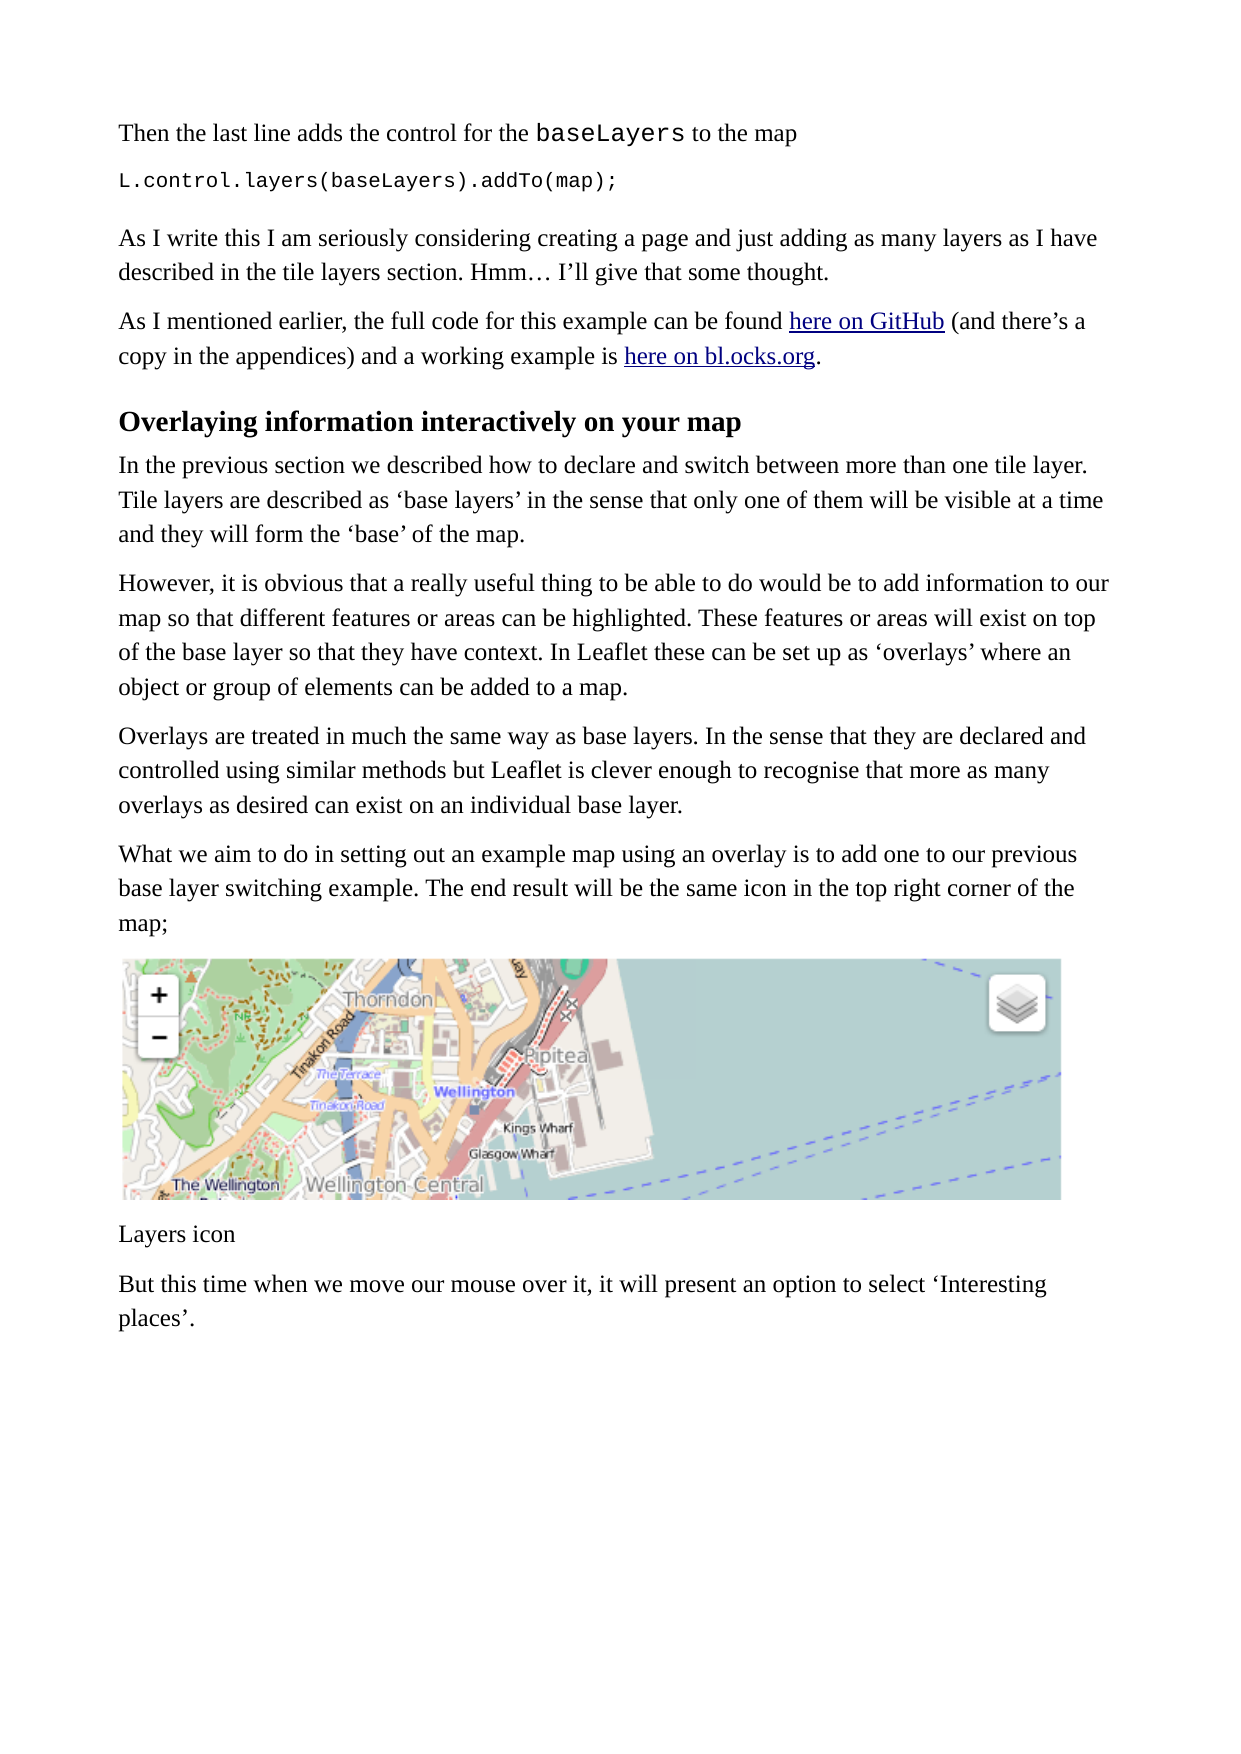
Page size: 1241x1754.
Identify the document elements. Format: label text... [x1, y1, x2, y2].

text As I mentioned earlier, the full code for this example can be found here on GitHub (and there’s a copy in the appendices) and a working example is here on bl.ocks.org. [118, 306, 1122, 369]
text Overlays are treated in much the same way as base layers. In the sense that they are declared and controlled using similar methods but Leaflet is clever enough to recognise that more as many overlays as desired can exist on an individual base layer. [118, 721, 1122, 819]
text As I write this I am seriously considering creating a page and just adding as many layers as I have described in the tile layers section. Hmm… I’ll give that some thought. [118, 223, 1122, 286]
text What we aim to do in setting out an example map using an overlay is to add one to our previous base layer switching example. The end result will be the same icon in the top right corner of the map; [118, 839, 1122, 937]
text L.control.layers(baseLayers).addTo(map); [118, 170, 1122, 193]
picture [118, 957, 1065, 1200]
subtitle Overlaying information interactively on your map [118, 404, 1122, 438]
text Layers icon [118, 1219, 1122, 1248]
text In the previous section we described how to declare and switch between more than one tile layer. Tile layers are described as ‘base layers’ in the sense that only one of them will be visible at a time and they will form the ‘base’ of the map. [118, 451, 1122, 548]
text But this time when we move our mouse over it, it will present an option to select ‘Interesting places’. [118, 1269, 1122, 1332]
text Then the last line adds the control for the baseLayers to the map [118, 118, 1122, 149]
text However, it is obvious that a really useful thing to be able to do would be to add information to our map so that different features or areas can be highlighted. These features or areas will exist on top of the base layer so that they have context. In Leaflet these can be set up as ‘overlays’ where an object or group of elements can be added to a map. [118, 568, 1122, 701]
